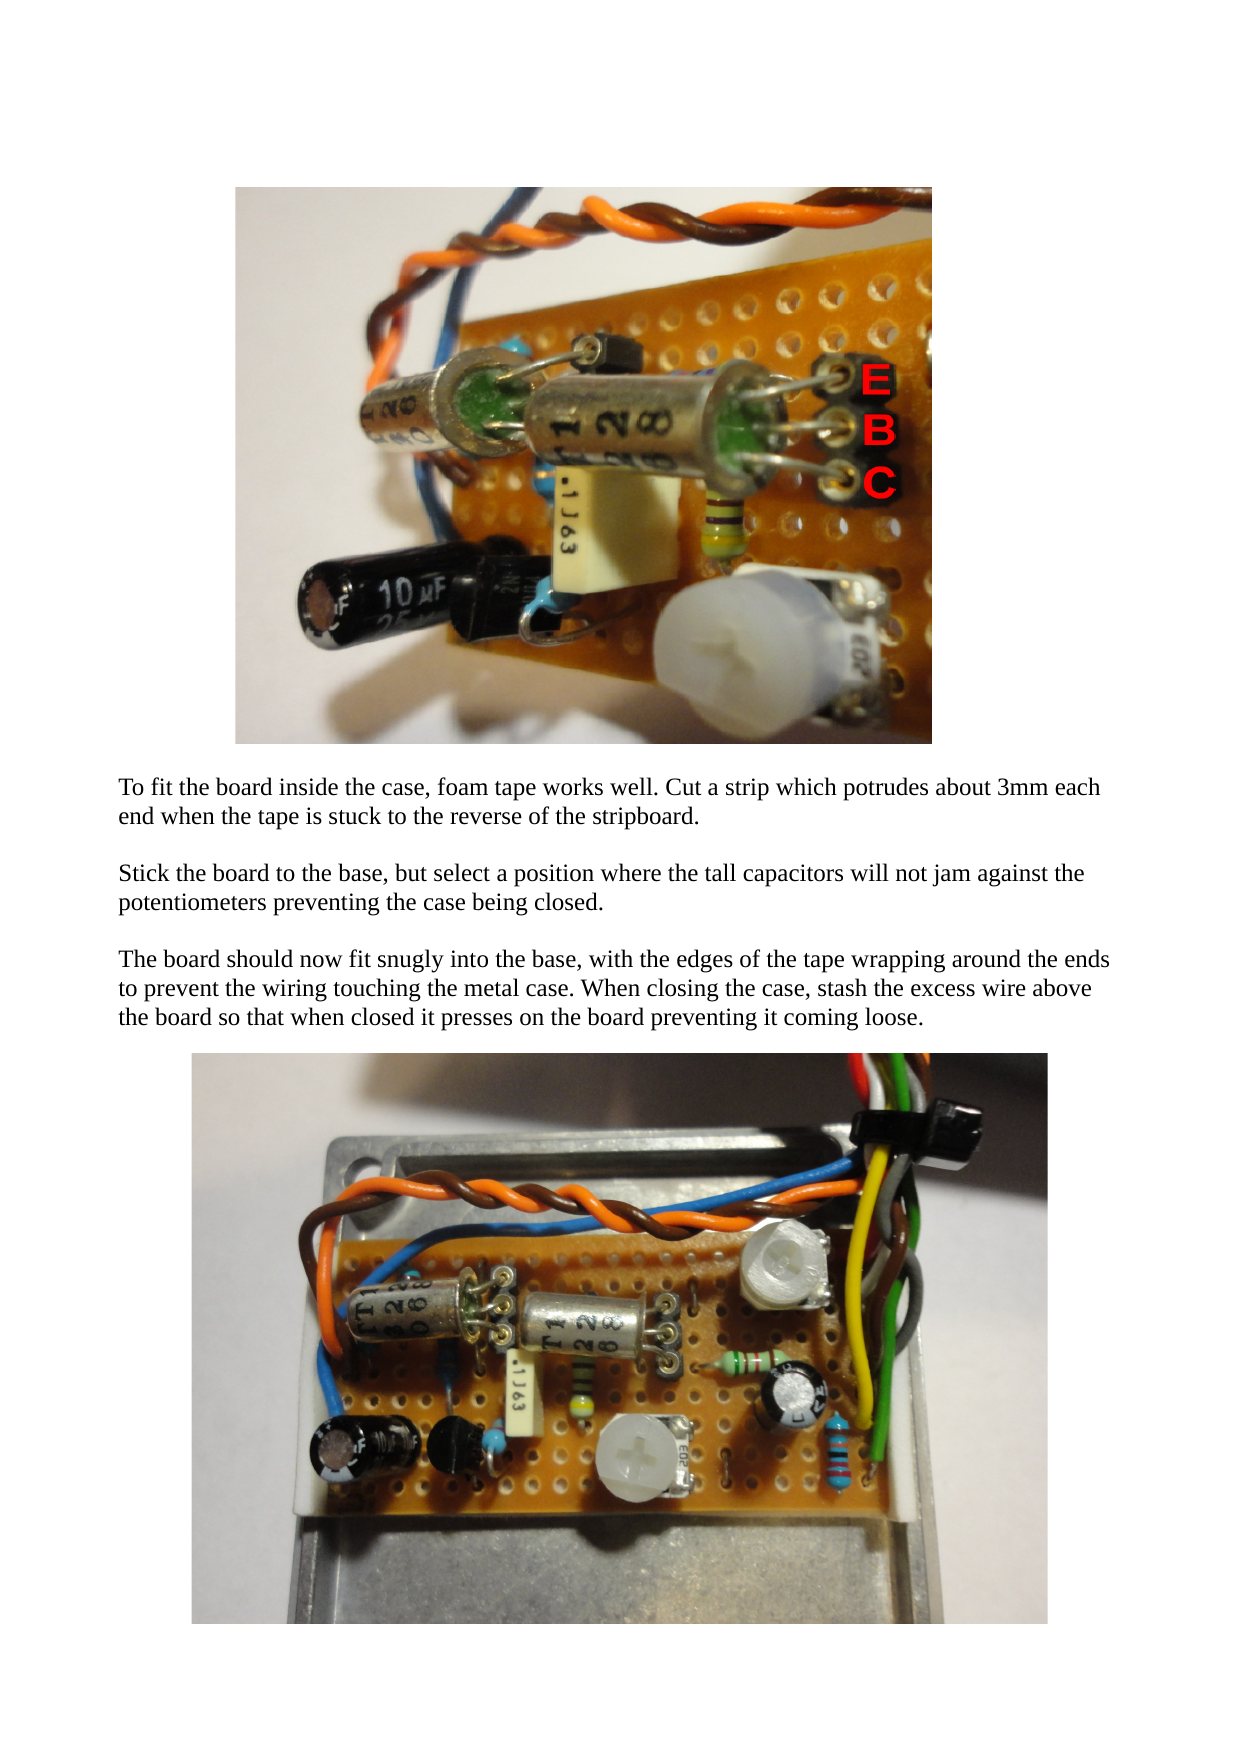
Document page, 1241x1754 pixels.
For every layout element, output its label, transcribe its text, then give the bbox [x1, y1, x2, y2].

text Stick the board to the base, but select a position where the tall capacitors will not jam against the potentiometers preventing the case being closed. [118, 858, 1122, 916]
text To fit the board inside the case, foam tape works well. Cut a strip which potrudes about 3mm each end when the tape is stuck to the reverse of the stripboard. [118, 772, 1122, 829]
text The board should now fit snugly into the base, with the edges of the tape wrapping around the ends to prevent the wiring touching the metal case. When closing the case, stash the excess wire above the board so that when closed it presses on the board preventing it coming loose. [118, 944, 1122, 1031]
